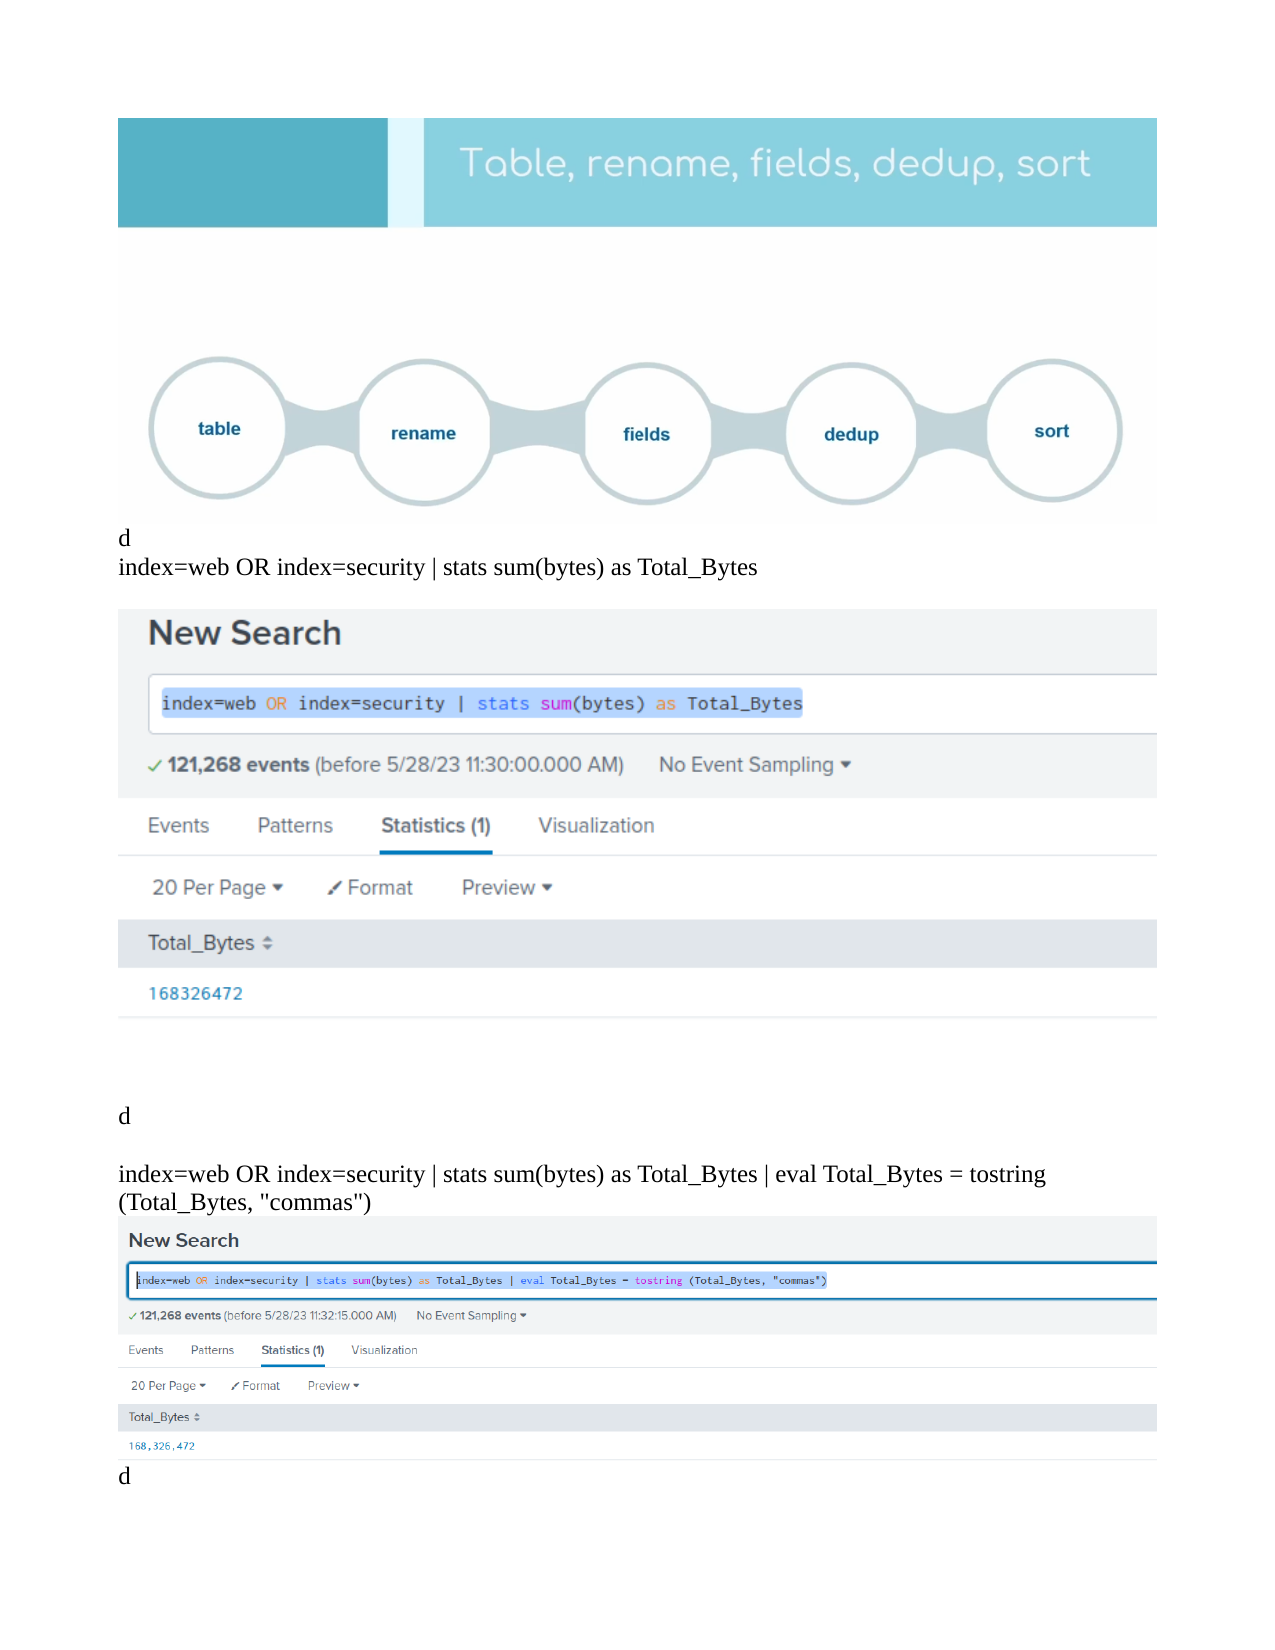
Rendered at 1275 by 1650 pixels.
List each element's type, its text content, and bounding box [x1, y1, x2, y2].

text d [118, 1461, 1157, 1489]
text d [118, 524, 1157, 552]
picture [118, 609, 1157, 1102]
text d [118, 1102, 1157, 1130]
text index=web OR index=security | stats sum(bytes) as Total_Bytes [118, 552, 1157, 581]
picture [118, 118, 1157, 524]
text index=web OR index=security | stats sum(bytes) as Total_Bytes | eval Total_Bytes = tostring (Total_Bytes, "commas") [118, 1159, 1157, 1216]
picture [118, 1216, 1157, 1461]
